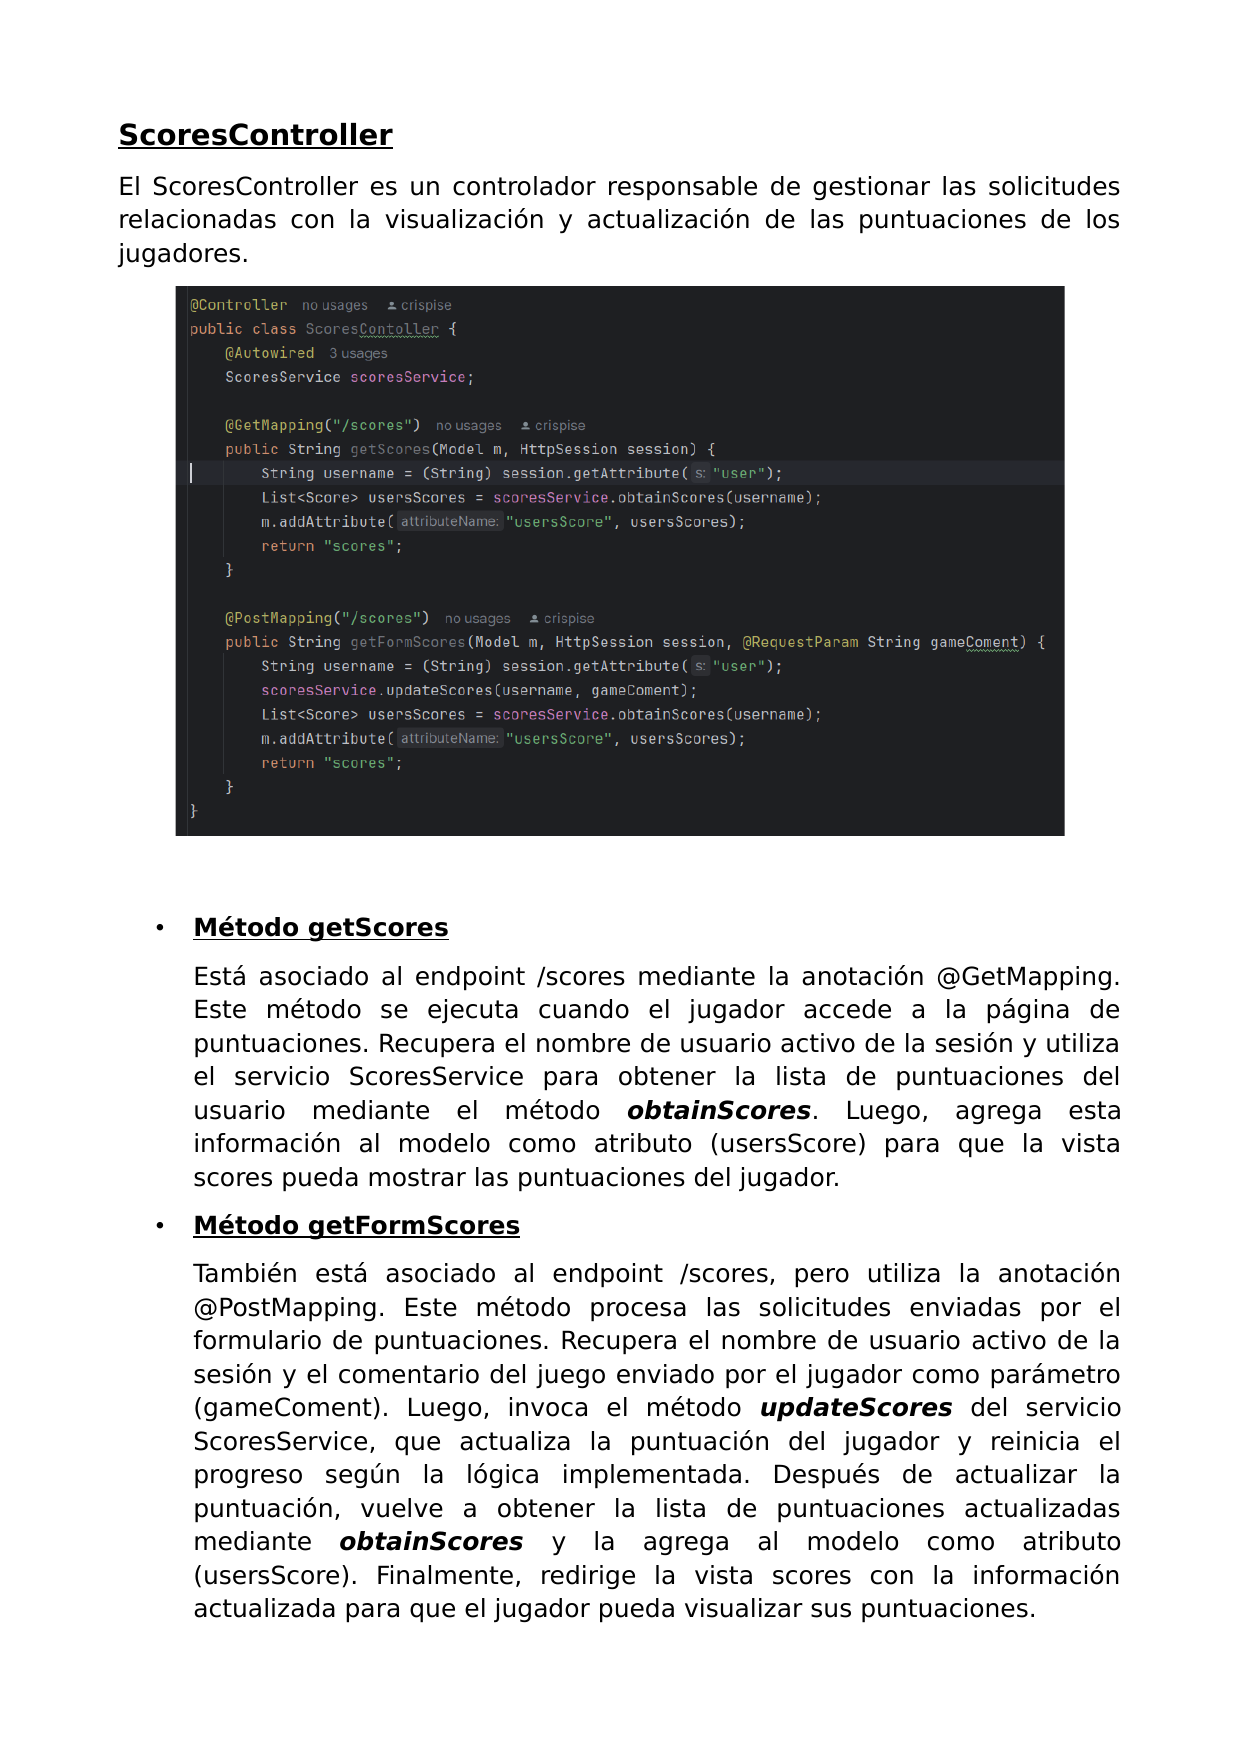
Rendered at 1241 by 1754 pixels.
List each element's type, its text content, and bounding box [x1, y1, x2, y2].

list Método getScores [156, 914, 1122, 943]
list Método getFormScores [156, 1211, 1122, 1240]
list Está asociado al endpoint /scores mediante la anotación @GetMapping. Este método se ejecuta cuando el jugador accede a la página de puntuaciones. Recupera el nombre de usuario activo de la sesión y utiliza el servicio ScoresService para obtener la lista de puntuaciones del usuario mediante el método obtainScores. Luego, agrega esta información al modelo como atributo (usersScore) para que la vista scores pueda mostrar las puntuaciones del jugador. [156, 962, 1122, 1192]
list También está asociado al endpoint /scores, pero utiliza la anotación @PostMapping. Este método procesa las solicitudes enviadas por el formulario de puntuaciones. Recupera el nombre de usuario activo de la sesión y el comentario del juego enviado por el jugador como parámetro (gameComent). Luego, invoca el método updateScores del servicio ScoresService, que actualiza la puntuación del jugador y reinicia el progreso según la lógica implementada. Después de actualizar la puntuación, vuelve a obtener la lista de puntuaciones actualizadas mediante obtainScores y la agrega al modelo como atributo (usersScore). Finalmente, redirige la vista scores con la información actualizada para que el jugador pueda visualizar sus puntuaciones. [156, 1259, 1122, 1624]
text ScoresController [118, 118, 1122, 152]
text El ScoresController es un controlador responsable de gestionar las solicitudes relacionadas con la visualización y actualización de las puntuaciones de los jugadores. [118, 172, 1122, 268]
picture [175, 286, 1065, 836]
